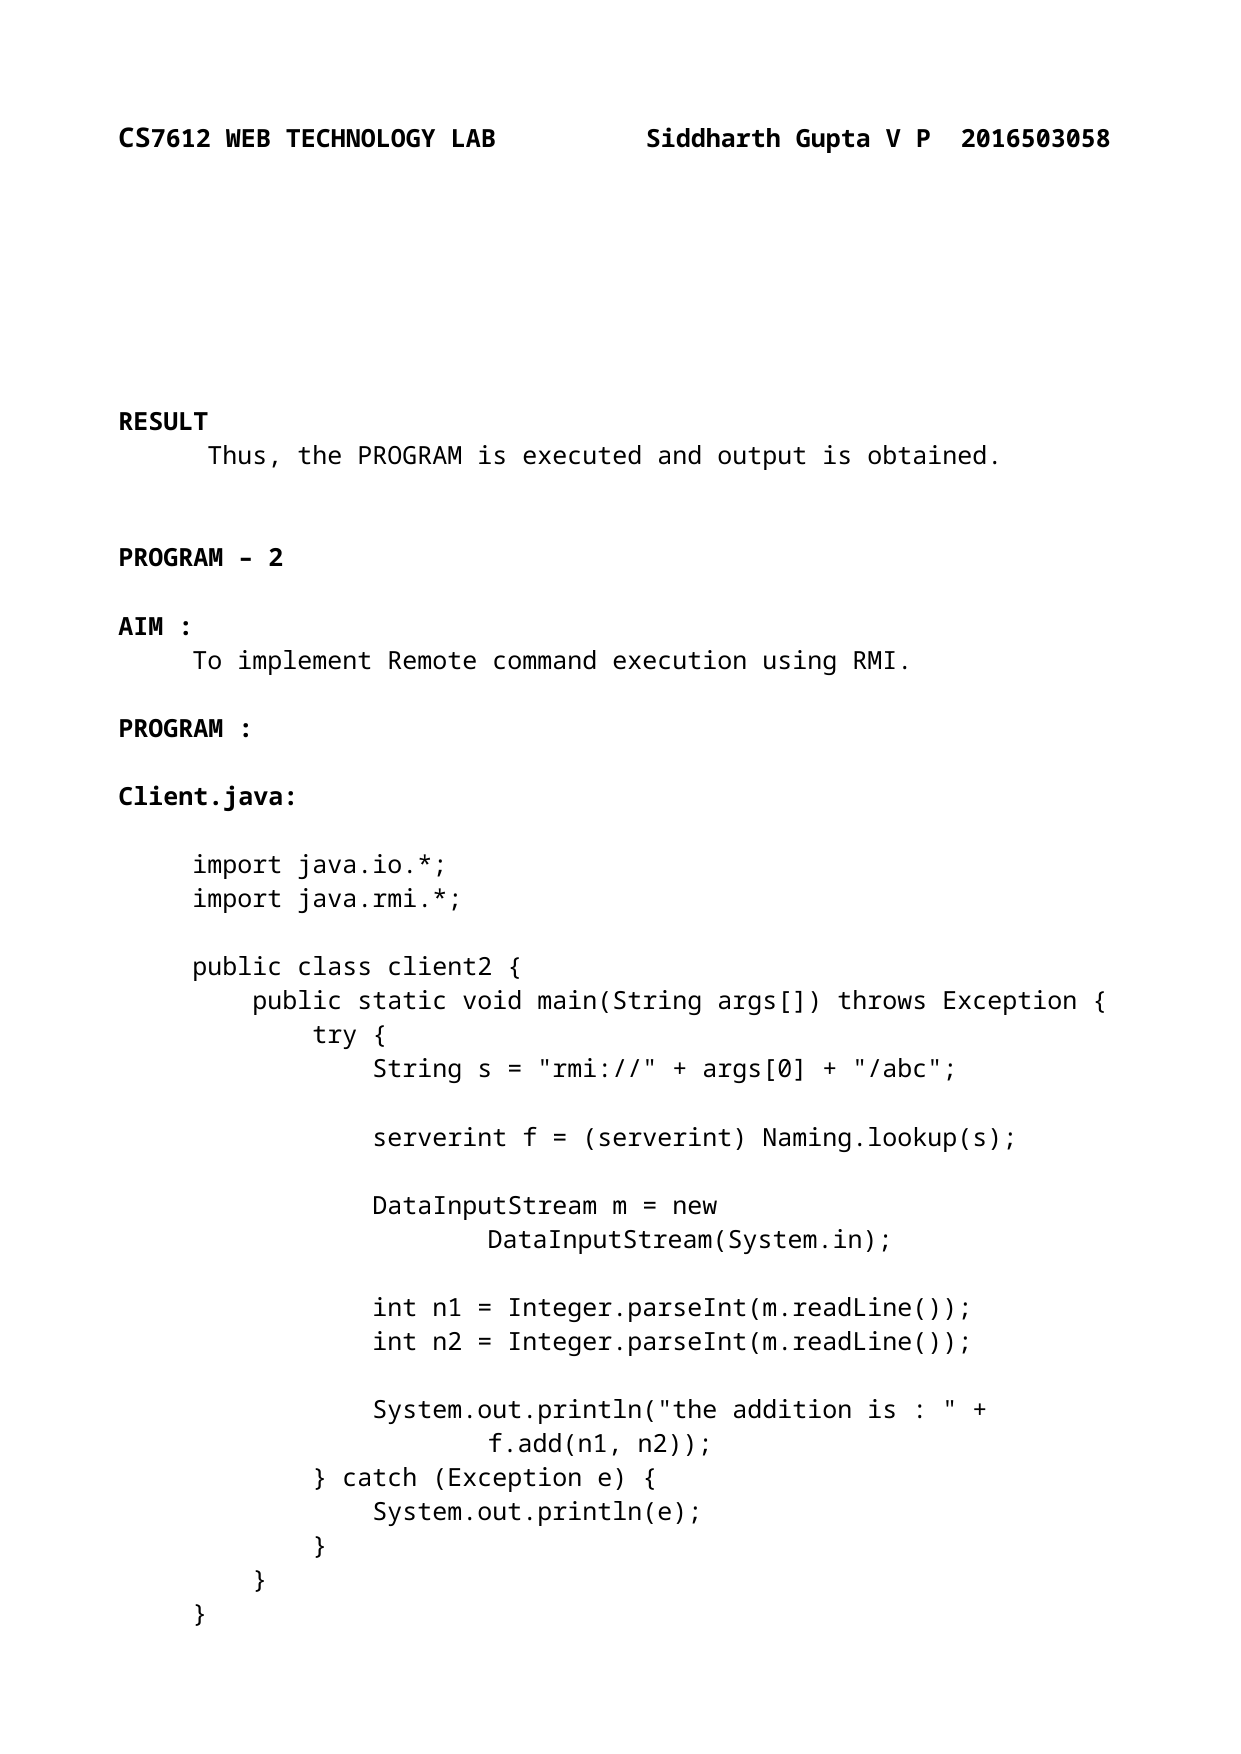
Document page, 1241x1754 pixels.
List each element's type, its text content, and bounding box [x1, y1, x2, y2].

text Client.java: [118, 778, 1122, 813]
text DataInputStream m = new DataInputStream(System.in); [192, 1187, 1122, 1255]
text import java.rmi.*; [192, 881, 1122, 915]
text public static void main(String args[]) throws Exception { [192, 983, 1122, 1017]
text } [192, 1596, 1122, 1630]
text AIM : [118, 608, 1122, 642]
text String s = "rmi://" + args[0] + "/abc"; [192, 1051, 1122, 1085]
text Thus, the PROGRAM is executed and output is obtained. [118, 438, 1122, 472]
text public class client2 { [192, 949, 1122, 983]
text PROGRAM : [118, 710, 1122, 744]
text RESULT [118, 404, 1122, 438]
text int n1 = Integer.parseInt(m.readLine()); [192, 1289, 1122, 1323]
text } catch (Exception e) { [192, 1460, 1122, 1494]
text To implement Remote command execution using RMI. [118, 642, 1122, 676]
text PROGRAM – 2 [118, 540, 1122, 574]
text System.out.println("the addition is : " + f.add(n1, n2)); [192, 1392, 1122, 1460]
text import java.io.*; [192, 847, 1122, 881]
text int n2 = Integer.parseInt(m.readLine()); [192, 1323, 1122, 1358]
text serverint f = (serverint) Naming.lookup(s); [192, 1119, 1122, 1153]
text try { [192, 1017, 1122, 1051]
text } [192, 1562, 1122, 1596]
text } [192, 1528, 1122, 1562]
text System.out.println(e); [192, 1494, 1122, 1528]
